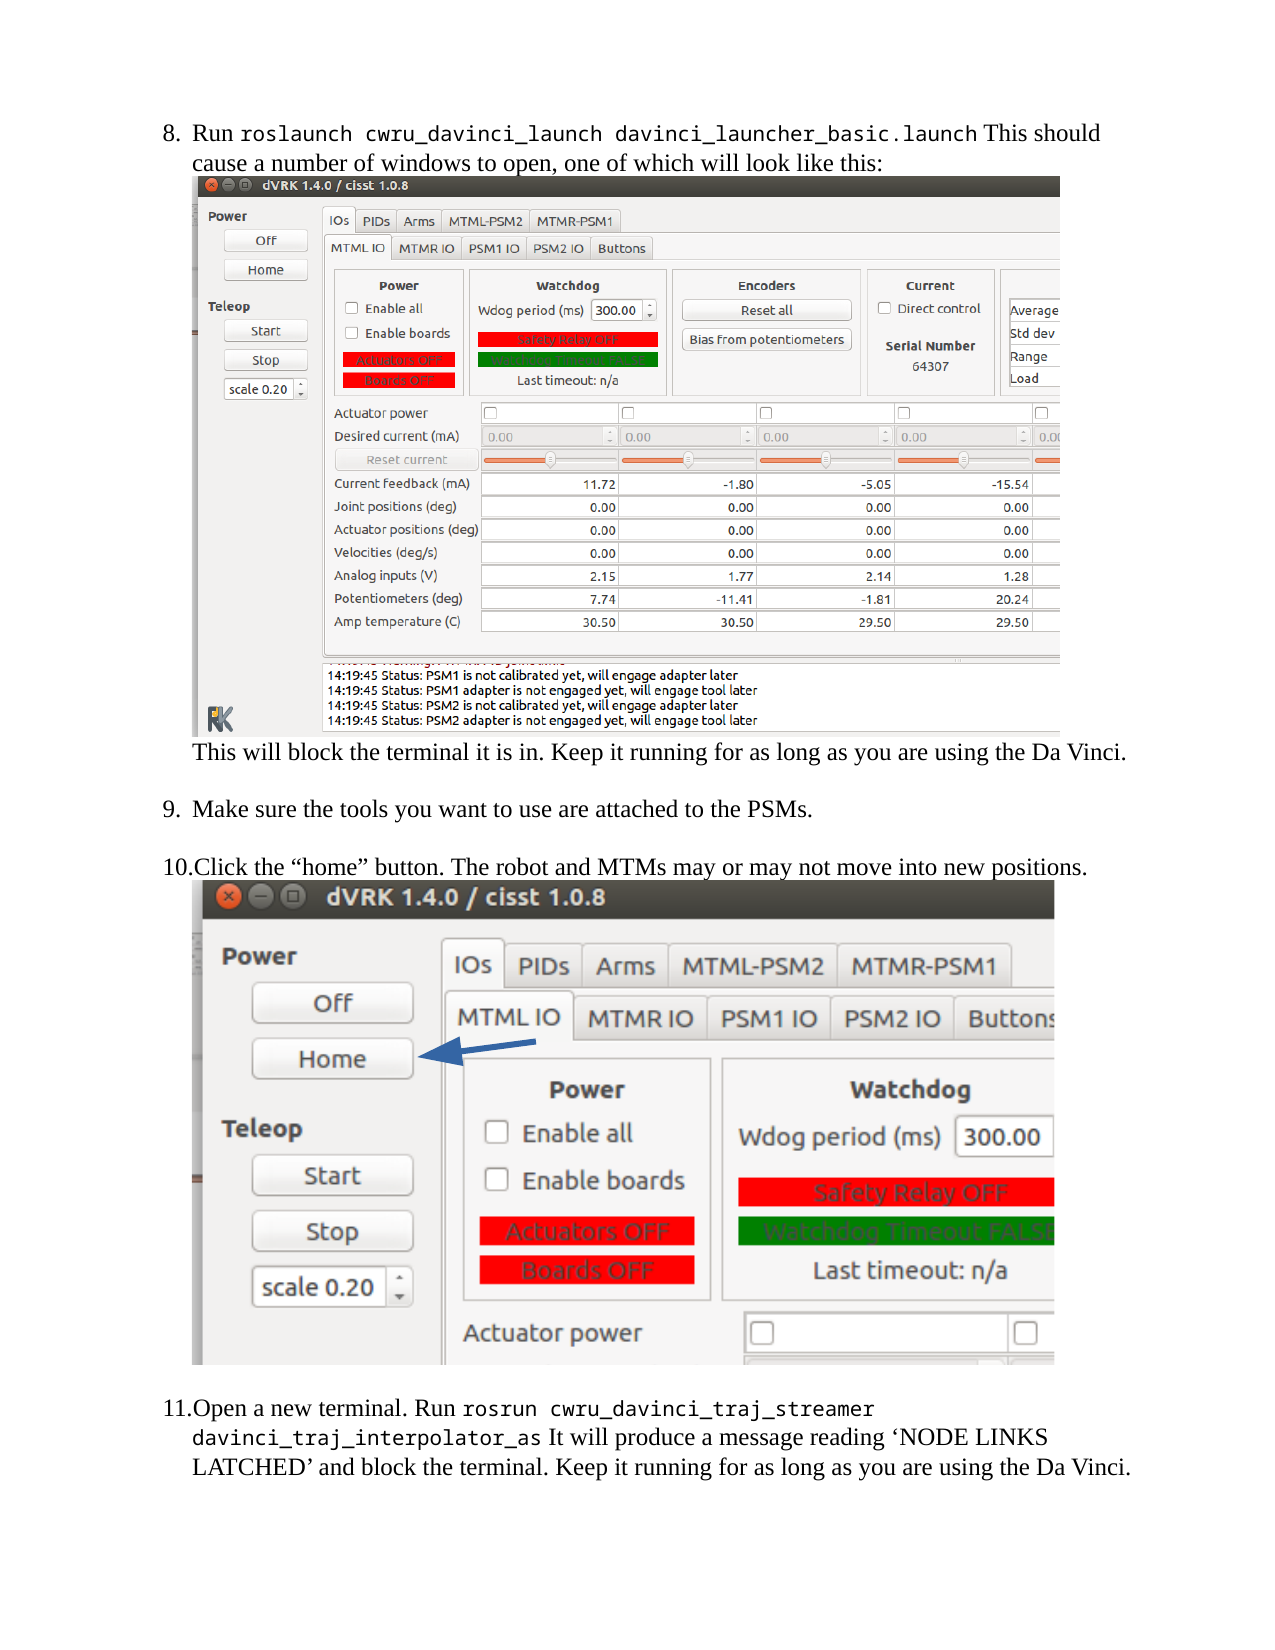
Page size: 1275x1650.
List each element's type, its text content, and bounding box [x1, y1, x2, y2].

list Run roslaunch cwru_davinci_launch davinci_launcher_basic.launch This should cause a number of windows to open, one of which will look like this: [162, 118, 1157, 737]
list Click the “home” button. The robot and MTMs may or may not move into new positions. [162, 852, 1157, 881]
list This will block the terminal it is in. Keep it running for as long as you are using the Da Vinci. [162, 737, 1157, 766]
list Make sure the tools you want to use are attached to the PSMs. [162, 794, 1157, 823]
list Open a new terminal. Run rosrun cwru_davinci_traj_streamer davinci_traj_interpolator_as It will produce a message reading ‘NODE LINKS LATCHED’ and block the terminal. Keep it running for as long as you are using the Da Vinci. [162, 1393, 1157, 1481]
picture [191, 176, 555, 737]
picture [191, 880, 363, 1046]
